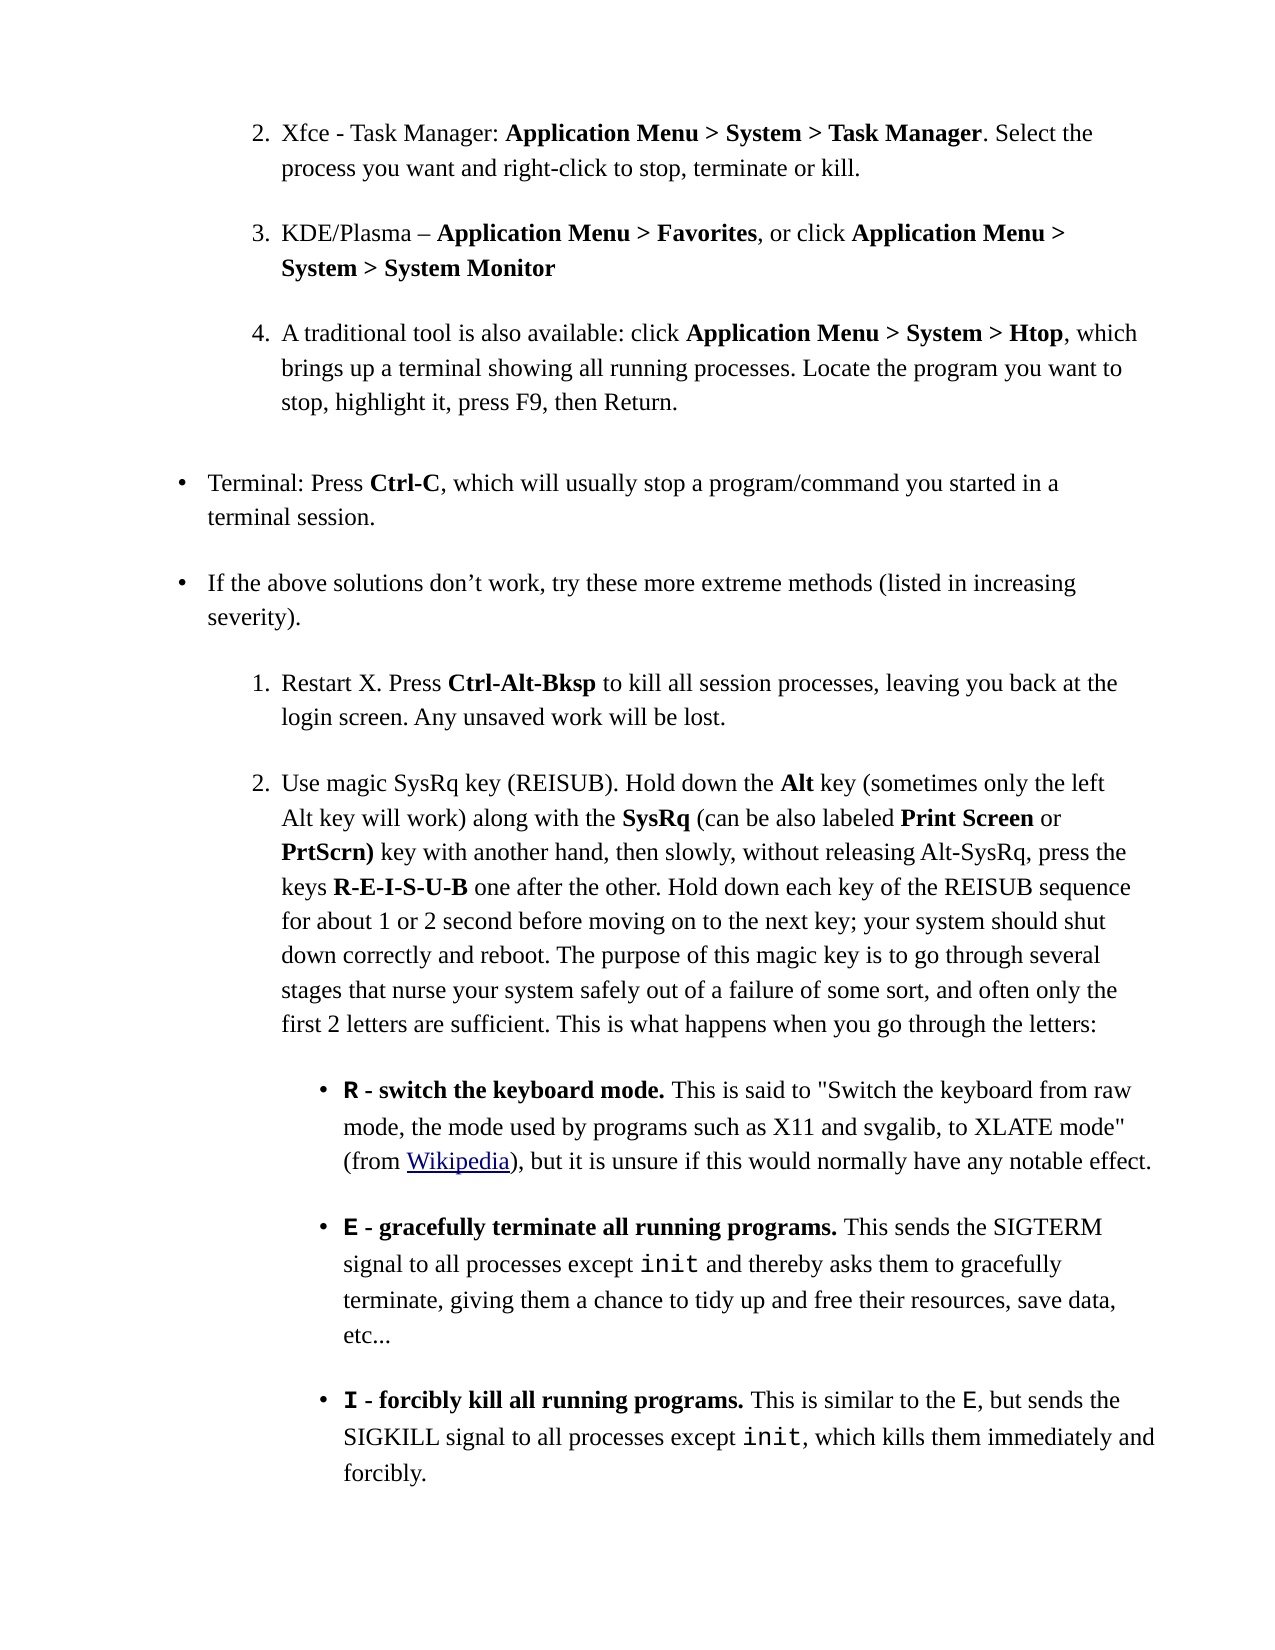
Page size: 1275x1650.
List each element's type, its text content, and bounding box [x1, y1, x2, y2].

list Terminal: Press Ctrl-C, which will usually stop a program/command you started in a terminal session. [178, 468, 1141, 531]
list KDE/Plasma – Application Menu > Favorites, or click Application Menu > System > System Monitor [252, 218, 1141, 282]
list I - forcibly kill all running programs. This is similar to the E, but sends the SIGKILL signal to all processes except init, which kills them immediately and forcibly. [319, 1385, 1157, 1487]
list Xfce - Task Manager: Application Menu > System > Task Manager. Select the process you want and right-click to stop, terminate or kill. [252, 118, 1141, 181]
list E - gracefully terminate all running programs. This sends the SIGTERM signal to all processes except init and thereby asks them to gracefully terminate, giving them a chance to tidy up and free their resources, save data, etc... [319, 1212, 1157, 1348]
list If the above solutions don’t work, try these more extreme methods (listed in increasing severity). [178, 568, 1141, 631]
list R - switch the keyboard mode. This is said to "Switch the keyboard from raw mode, the mode used by programs such as X11 and svgalib, to XLATE mode" (from Wikipedia), but it is unsure if this would normally have any notable effect. [319, 1075, 1157, 1175]
list Restart X. Press Ctrl-Alt-Bksp to kill all session processes, leaving you back at the login screen. Any unsaved work will be lost. [252, 668, 1141, 731]
list A traditional tool is also available: click Application Menu > System > Htop, which brings up a terminal showing all running processes. Locate the program you want to stop, highlight it, press F9, then Return. [252, 318, 1141, 416]
list Use magic SysRq key (REISUB). Hold down the Alt key (sometimes only the left Alt key will work) along with the SysRq (can be also labeled Print Screen or PrtScrn) key with another hand, then slowly, without releasing Alt-SysRq, press the keys R-E-I-S-U-B one after the other. Hold down each key of the REISUB sequence for about 1 or 2 second before moving on to the next key; your system should shut down correctly and reboot. The purpose of this magic key is to go through several stages that nurse your system safely out of a failure of some sort, and often only the first 2 letters are sufficient. This is what happens when you go through the letters: [252, 768, 1141, 1038]
